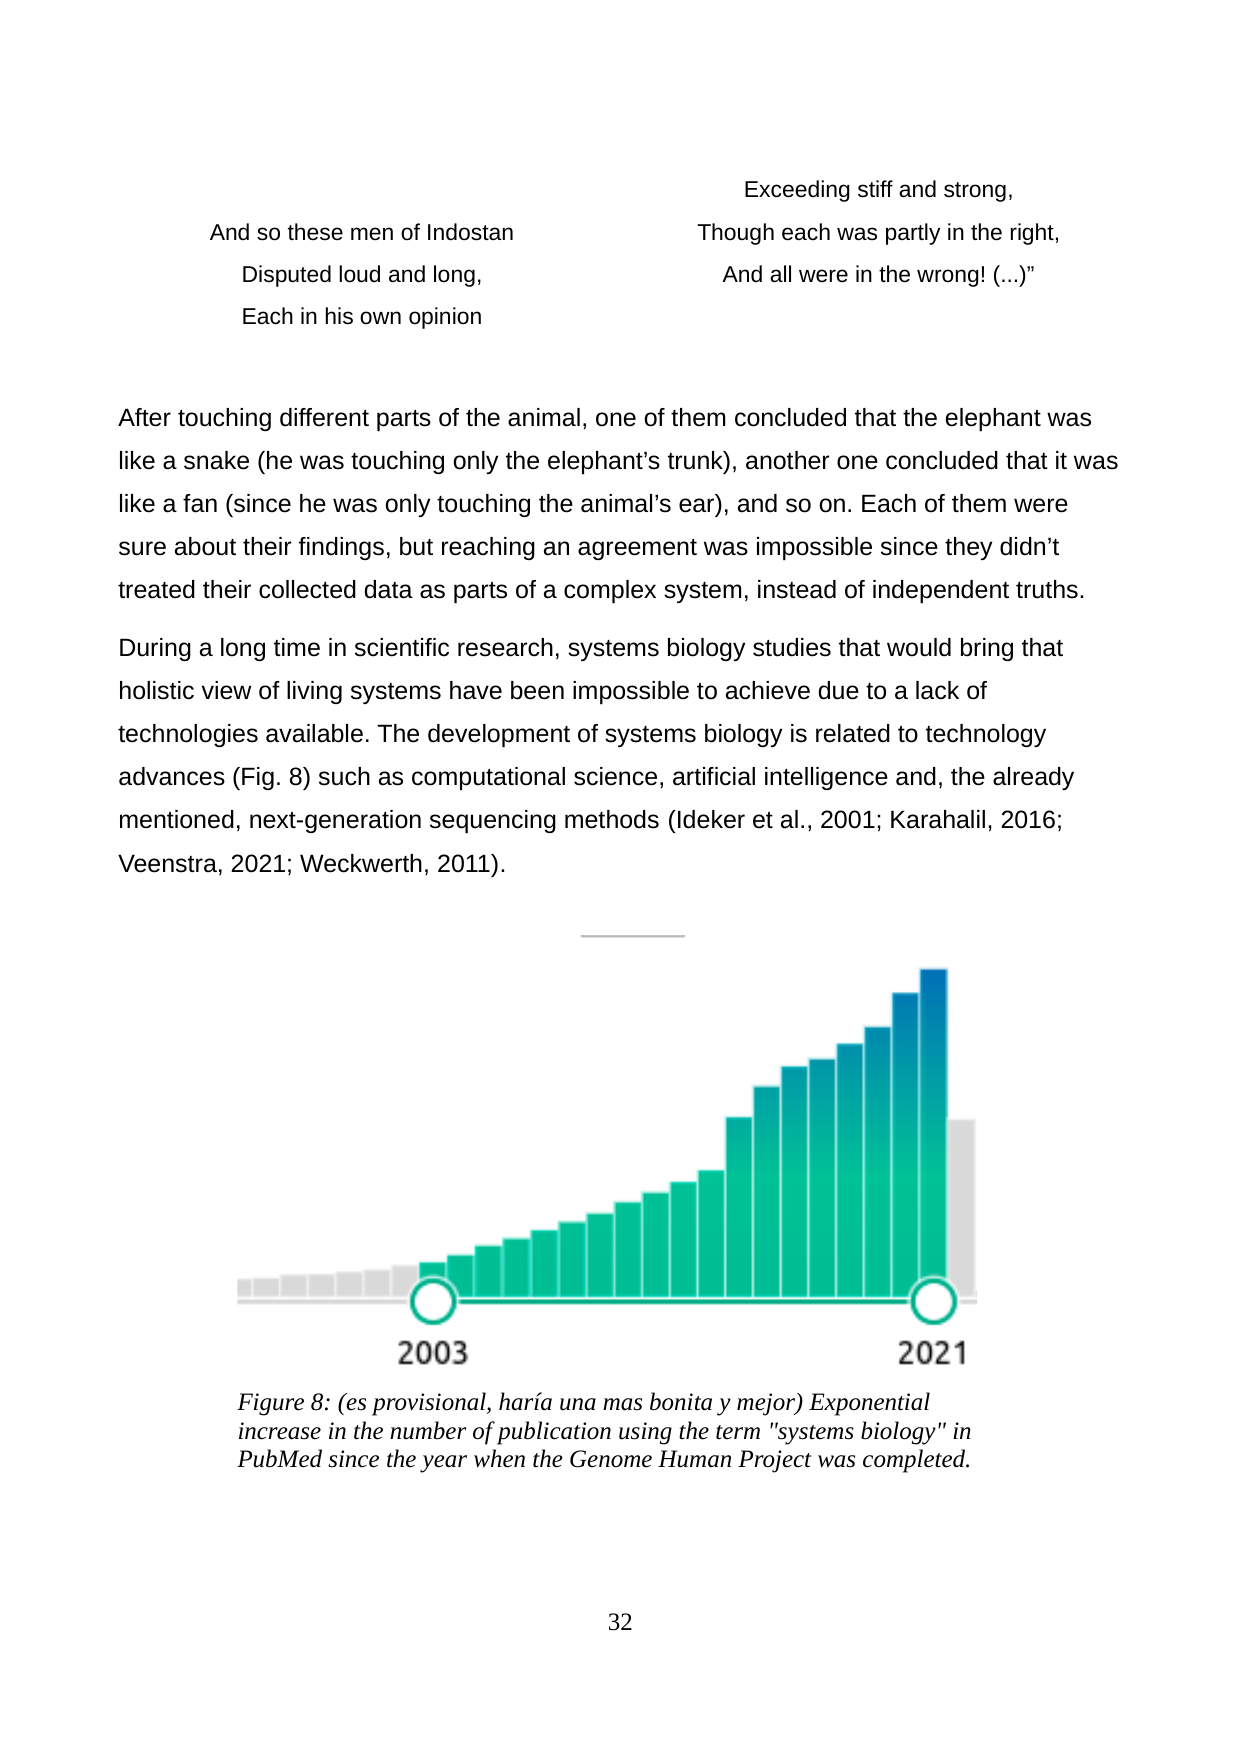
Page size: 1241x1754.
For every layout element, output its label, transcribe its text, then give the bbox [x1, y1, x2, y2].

text Figure 8: (es provisional, haría una mas bonita y mejor) Exponential increase in the number of publication using the term "systems biology" in PubMed since the year when the Genome Human Project was completed. [237, 935, 977, 1473]
text Though each was partly in the right, [635, 218, 1122, 245]
text Disputed loud and long, [118, 261, 605, 287]
text During a long time in scientific research, systems biology studies that would bring that holistic view of living systems have been impossible to achieve due to a lack of technologies available. The development of systems biology is related to technology advances (Fig. 8) such as computational science, artificial intelligence and, the already mentioned, next-generation sequencing methods (Ideker et al., 2001; Karahalil, 2016; Veenstra, 2021; Weckwerth, 2011)⁠. [118, 633, 1122, 877]
text Exceeding stiff and strong, [635, 176, 1122, 203]
text And all were in the wrong! (...)” [635, 261, 1122, 287]
picture [659, 935, 978, 1387]
text And so these men of Indostan [118, 218, 605, 245]
text Each in his own opinion [118, 303, 605, 329]
text After touching different parts of the animal, one of them concluded that the elephant was like a snake (he was touching only the elephant’s trunk), another one concluded that it was like a fan (since he was only touching the animal’s ear), and so on. Each of them were sure about their findings, but reaching an agreement was impossible since they didn’t treated their collected data as parts of a complex system, instead of independent truths. [118, 403, 1122, 604]
